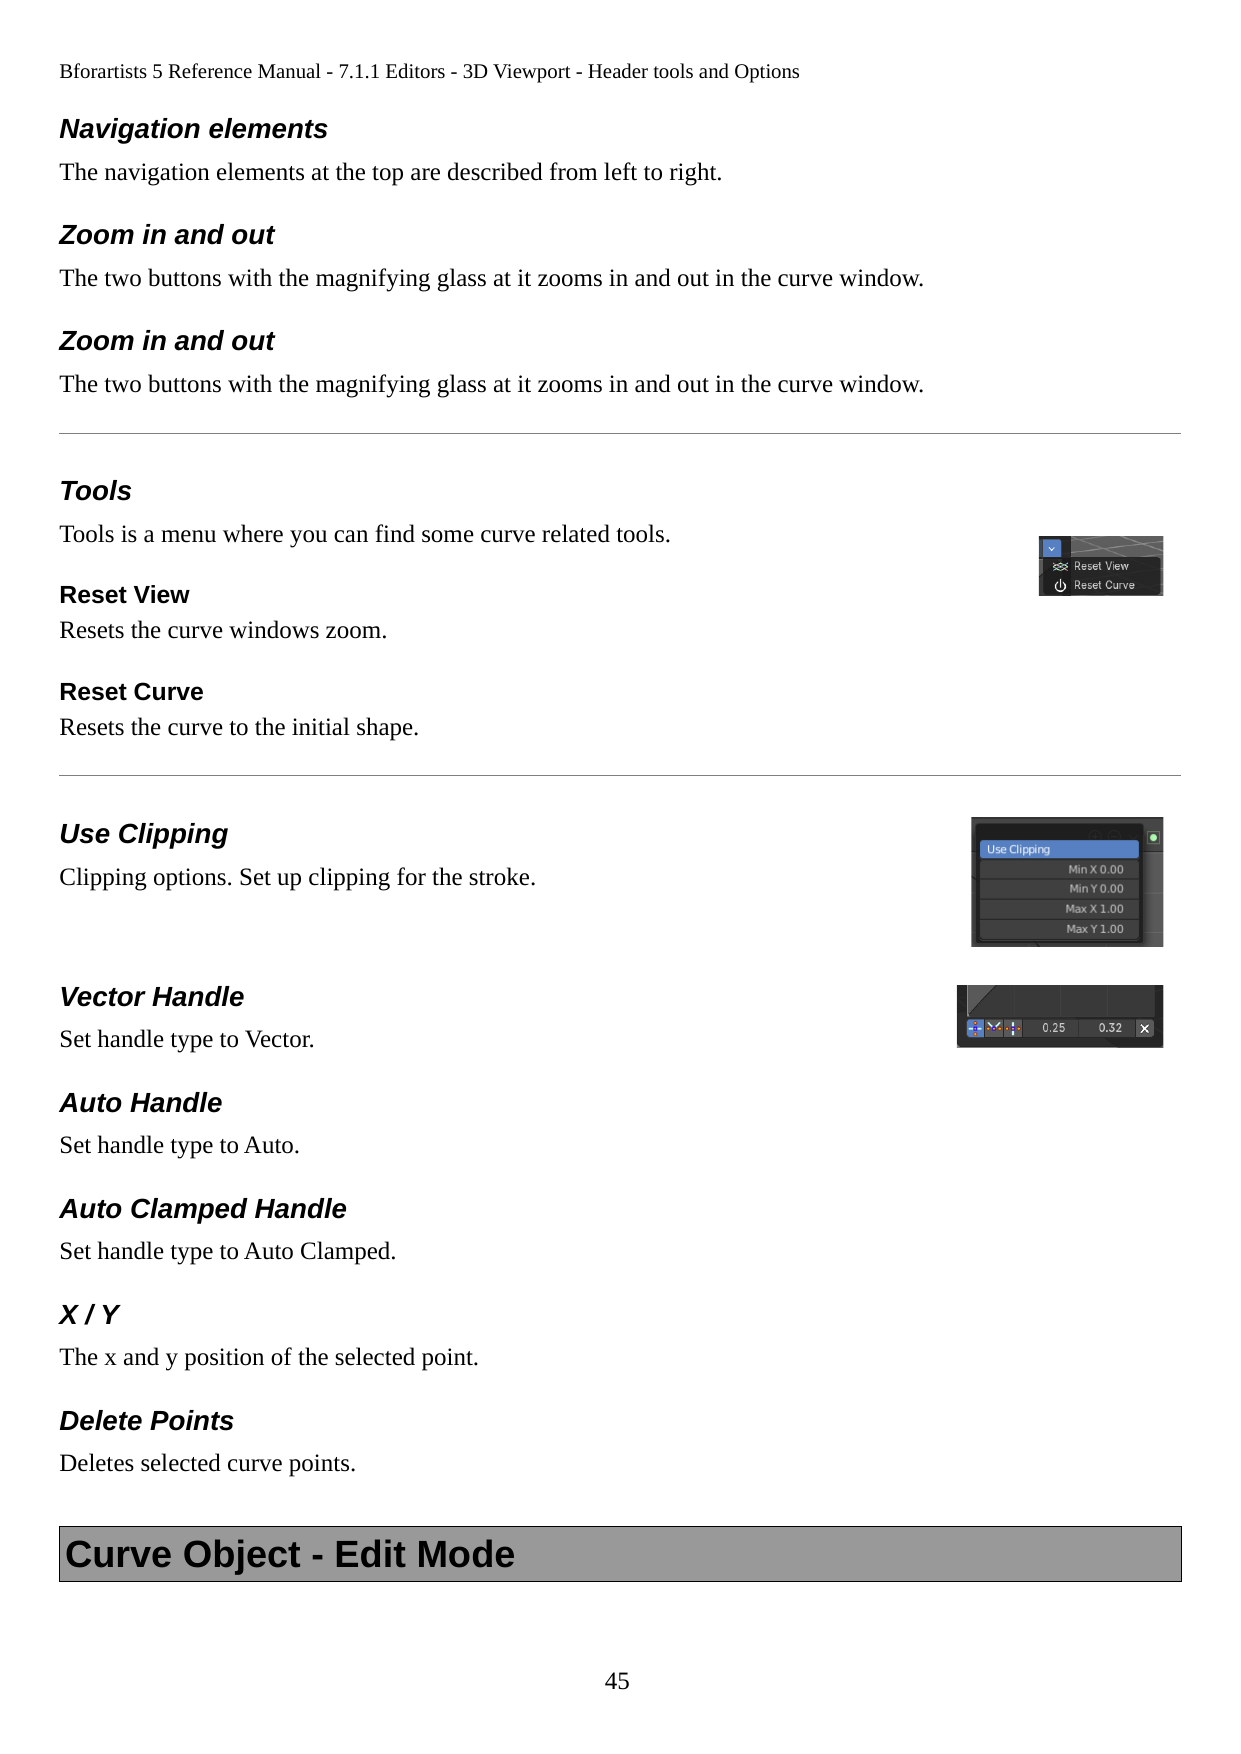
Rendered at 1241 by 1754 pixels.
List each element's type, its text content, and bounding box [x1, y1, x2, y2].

table_header Curve Object - Edit Mode [60, 1527, 1181, 1581]
subtitle Tools [59, 474, 1181, 506]
subtitle Delete Points [59, 1404, 1181, 1436]
text Set handle type to Auto Clamped. [59, 1236, 1181, 1265]
subtitle Vector Handle [59, 980, 1181, 1012]
text Clipping options. Set up clipping for the stroke. [59, 862, 971, 891]
text The two buttons with the magnifying glass at it zooms in and out in the curve window. [59, 369, 1181, 398]
text Tools is a menu where you can find some curve related tools. [59, 519, 1181, 548]
text Set handle type to Auto. [59, 1131, 1181, 1159]
subtitle Reset View [59, 581, 1181, 609]
text Deletes selected curve points. [59, 1448, 1181, 1477]
subtitle Use Clipping [59, 817, 971, 849]
text Resets the curve to the initial shape. [59, 712, 1181, 740]
subtitle Reset Curve [59, 677, 1181, 705]
text The navigation elements at the top are described from left to right. [59, 157, 1181, 186]
picture [1038, 536, 1164, 596]
text Resets the curve windows zoom. [59, 615, 1181, 644]
subtitle [1164, 817, 1181, 849]
subtitle Zoom in and out [59, 324, 1181, 356]
text The x and y position of the selected point. [59, 1342, 1181, 1371]
picture [956, 985, 1164, 1048]
subtitle X / Y [59, 1298, 1181, 1330]
subtitle Auto Clamped Handle [59, 1192, 1181, 1224]
subtitle Zoom in and out [59, 218, 1181, 250]
text Set handle type to Vector. [59, 1024, 1181, 1053]
subtitle Auto Handle [59, 1086, 1181, 1118]
subtitle Navigation elements [59, 113, 1181, 144]
text The two buttons with the magnifying glass at it zooms in and out in the curve window. [59, 263, 1181, 292]
picture [971, 817, 1164, 947]
